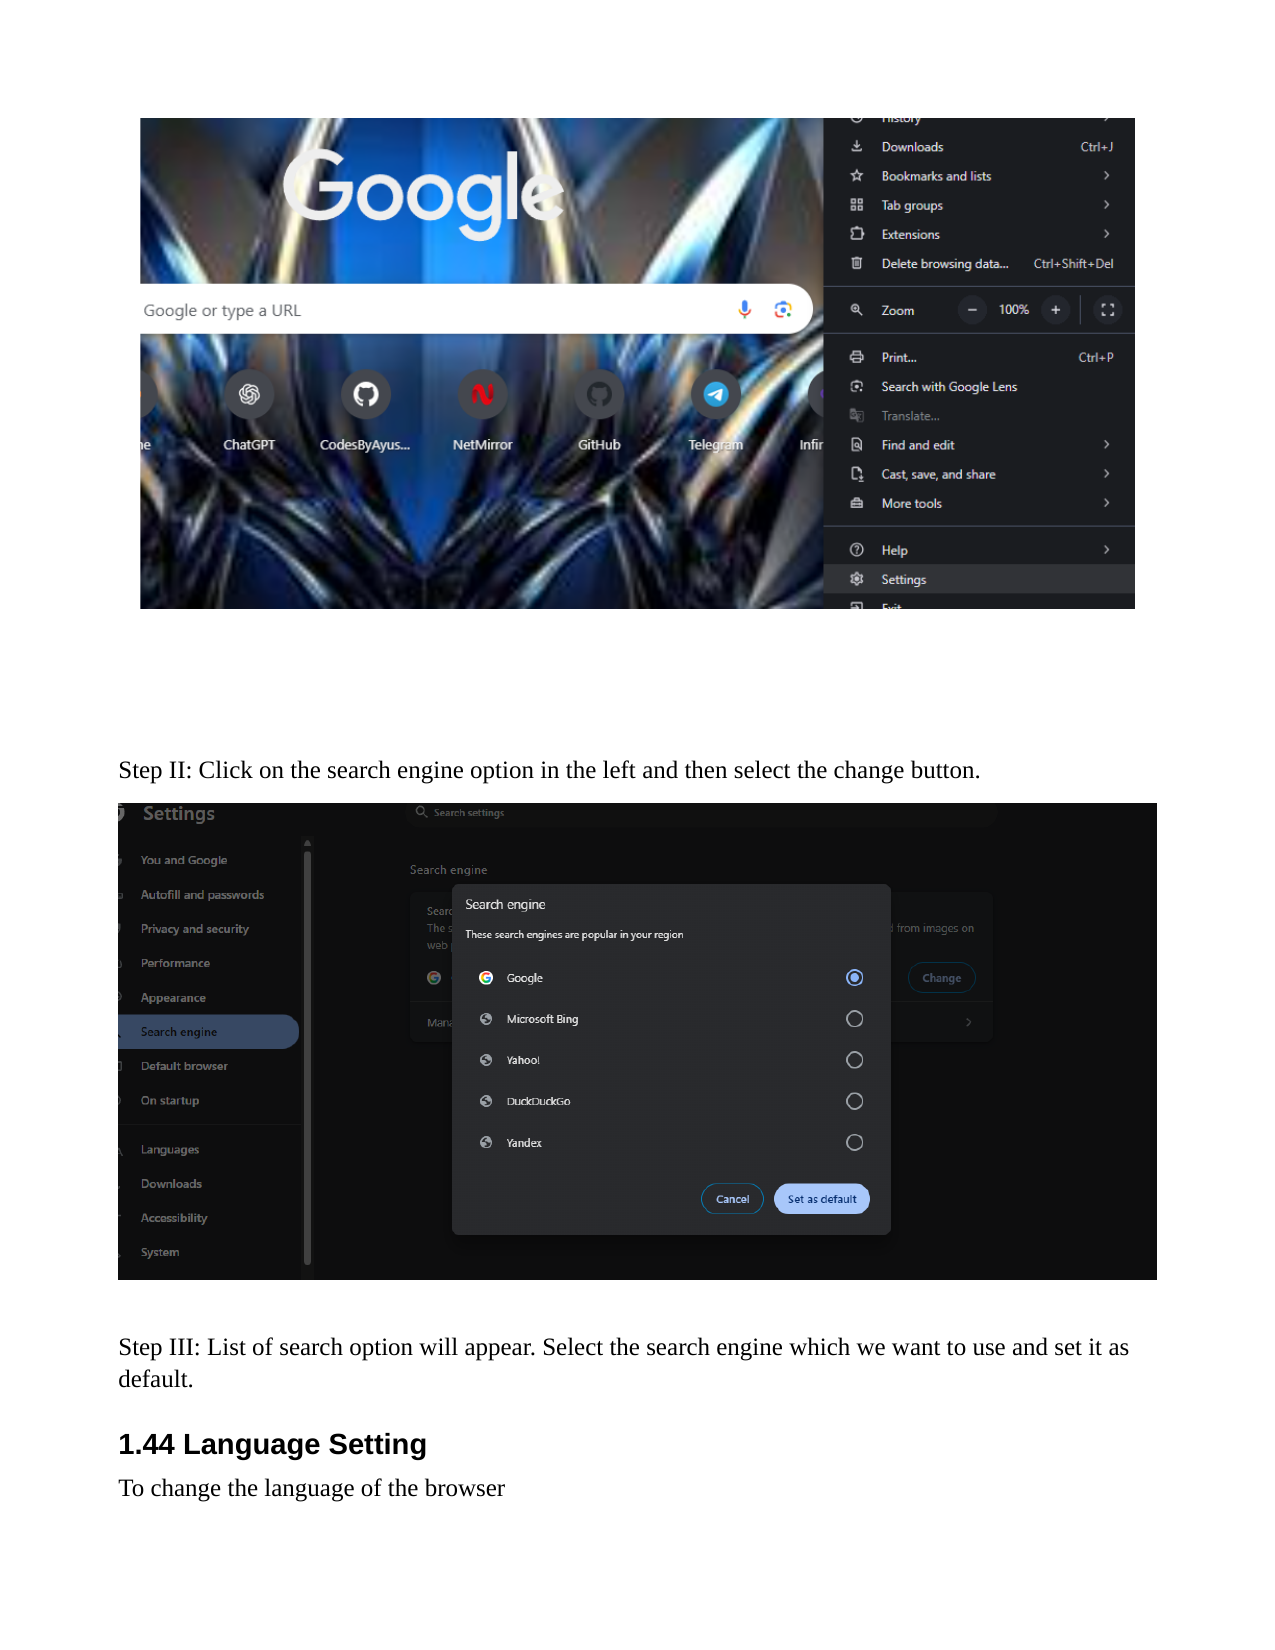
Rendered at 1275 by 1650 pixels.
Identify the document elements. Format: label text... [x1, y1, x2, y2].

picture [140, 118, 1135, 609]
subtitle 1.44 Language Setting [118, 1427, 1157, 1460]
picture [118, 803, 1157, 1280]
text To change the language of the browser [118, 1473, 1157, 1502]
text Step II: Click on the search engine option in the left and then select the change button. [118, 756, 1157, 784]
text Step III: List of search option will appear. Select the search engine which we want to use and set it as default. [118, 1332, 1157, 1393]
